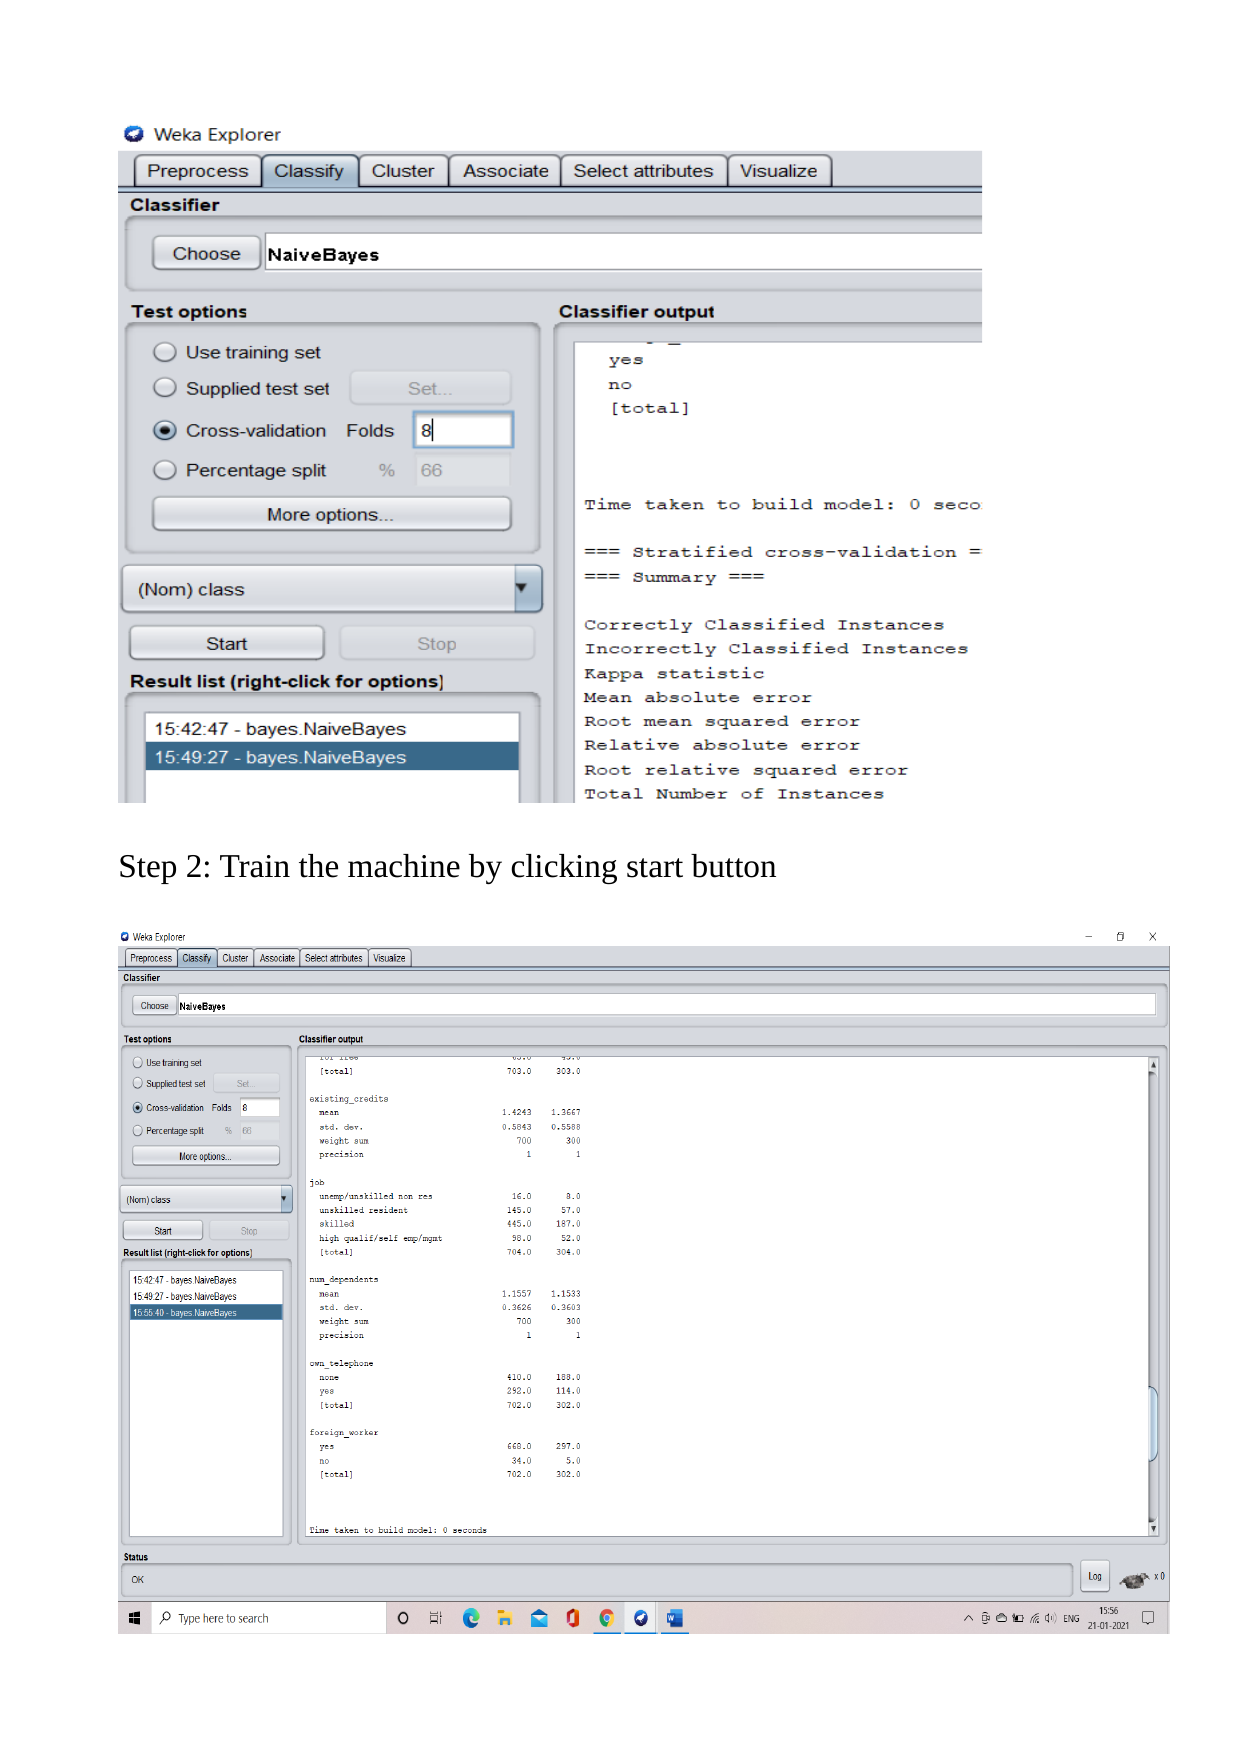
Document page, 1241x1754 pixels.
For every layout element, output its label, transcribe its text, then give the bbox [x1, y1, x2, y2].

picture [118, 927, 1170, 1634]
text Step 2: Train the machine by clicking start button [118, 846, 1122, 884]
